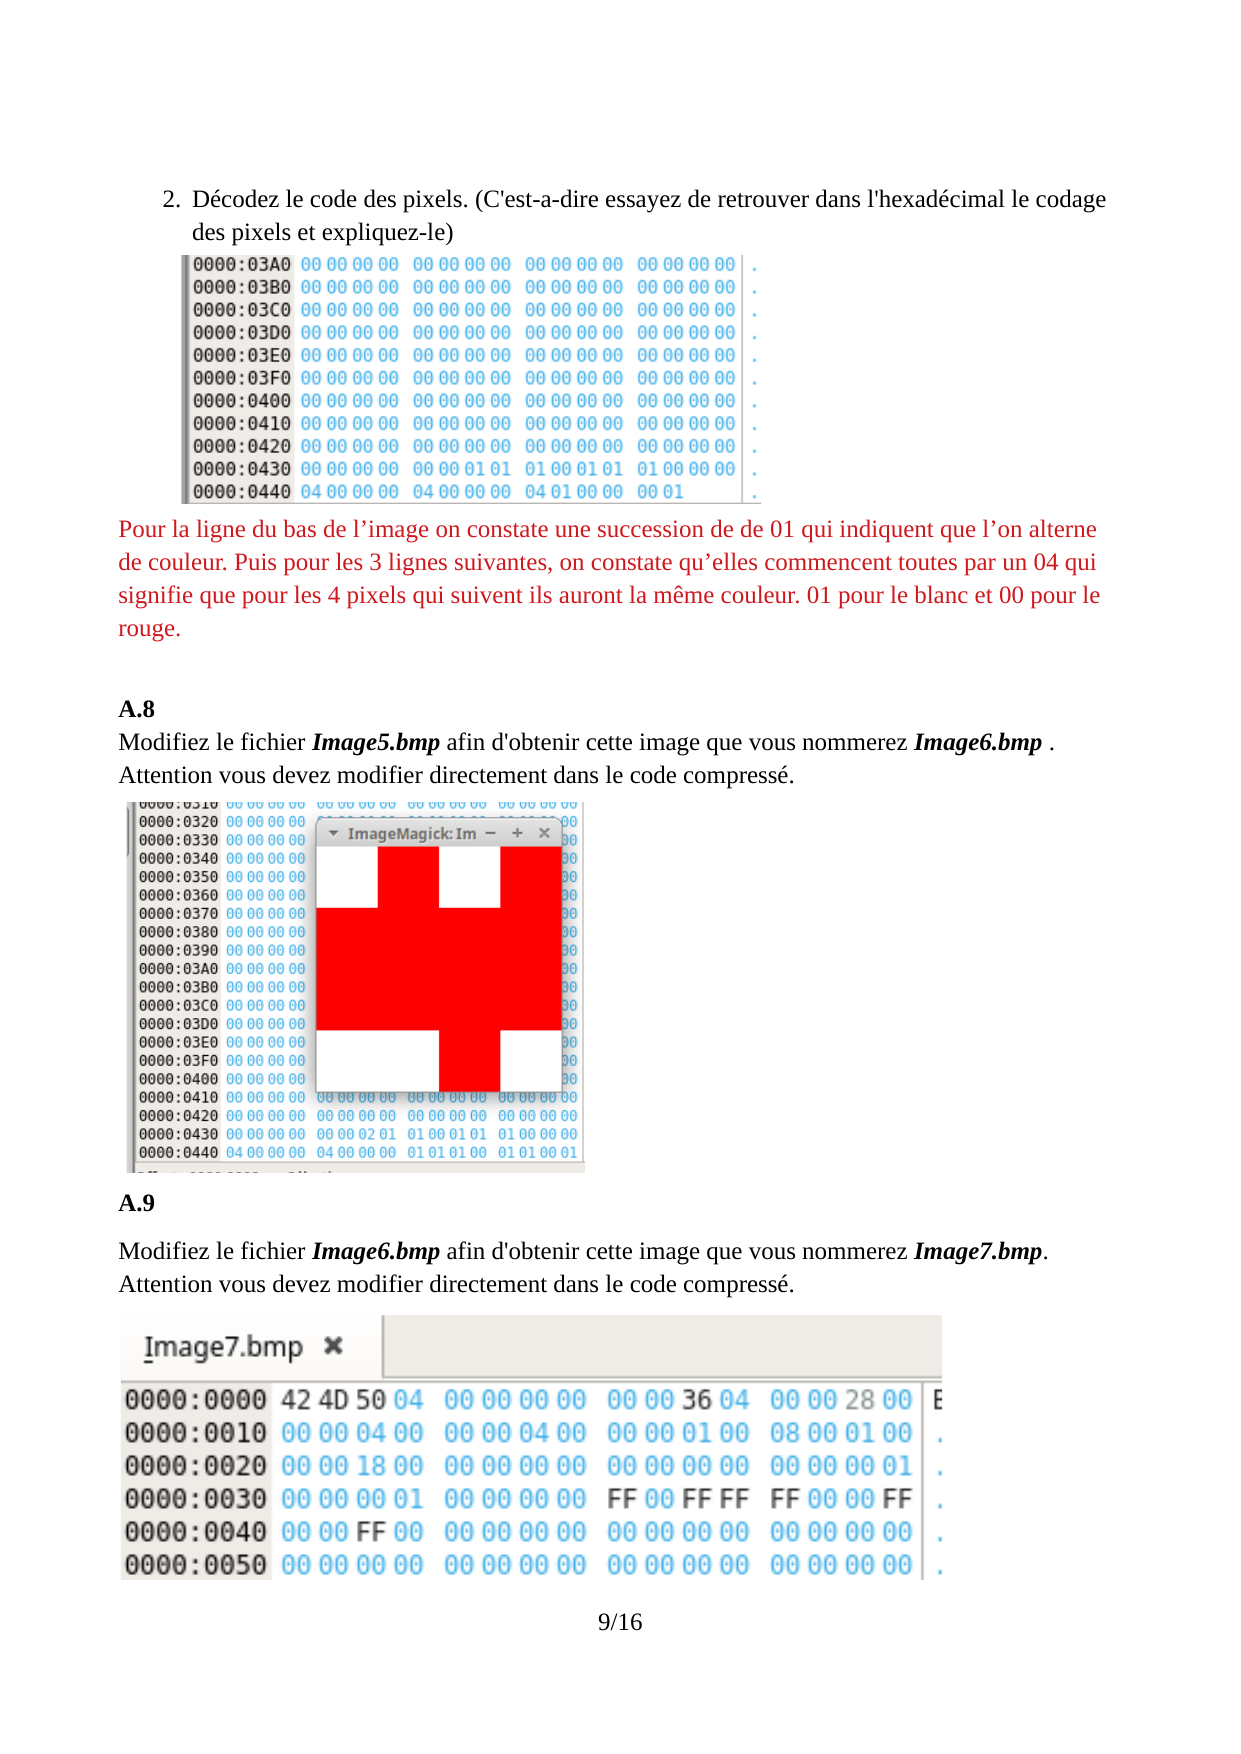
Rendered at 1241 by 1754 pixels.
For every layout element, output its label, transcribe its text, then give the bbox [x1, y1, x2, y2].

text A.9 [118, 1188, 1122, 1217]
text Pour la ligne du bas de l’image on constate une succession de de 01 qui indiquent que l’on alterne de couleur. Puis pour les 3 lignes suivantes, on constate qu’elles commencent toutes par un 04 qui signifie que pour les 4 pixels qui suivent ils auront la même couleur. 01 pour le blanc et 00 pour le rouge. [118, 514, 1122, 642]
text A.8 Modifiez le fichier Image5.bmp afin d'obtenir cette image que vous nommerez Image6.bmp . Attention vous devez modifier directement dans le code compressé. [118, 661, 1122, 789]
list Décodez le code des pixels. (C'est-a-dire essayez de retrouver dans l'hexadécimal le codage des pixels et expliquez-le) [162, 184, 1122, 246]
picture [386, 332, 762, 504]
picture [284, 802, 585, 1173]
text Modifiez le fichier Image6.bmp afin d'obtenir cette image que vous nommerez Image7.bmp. Attention vous devez modifier directement dans le code compressé. [118, 1236, 1122, 1298]
picture [416, 1315, 943, 1480]
